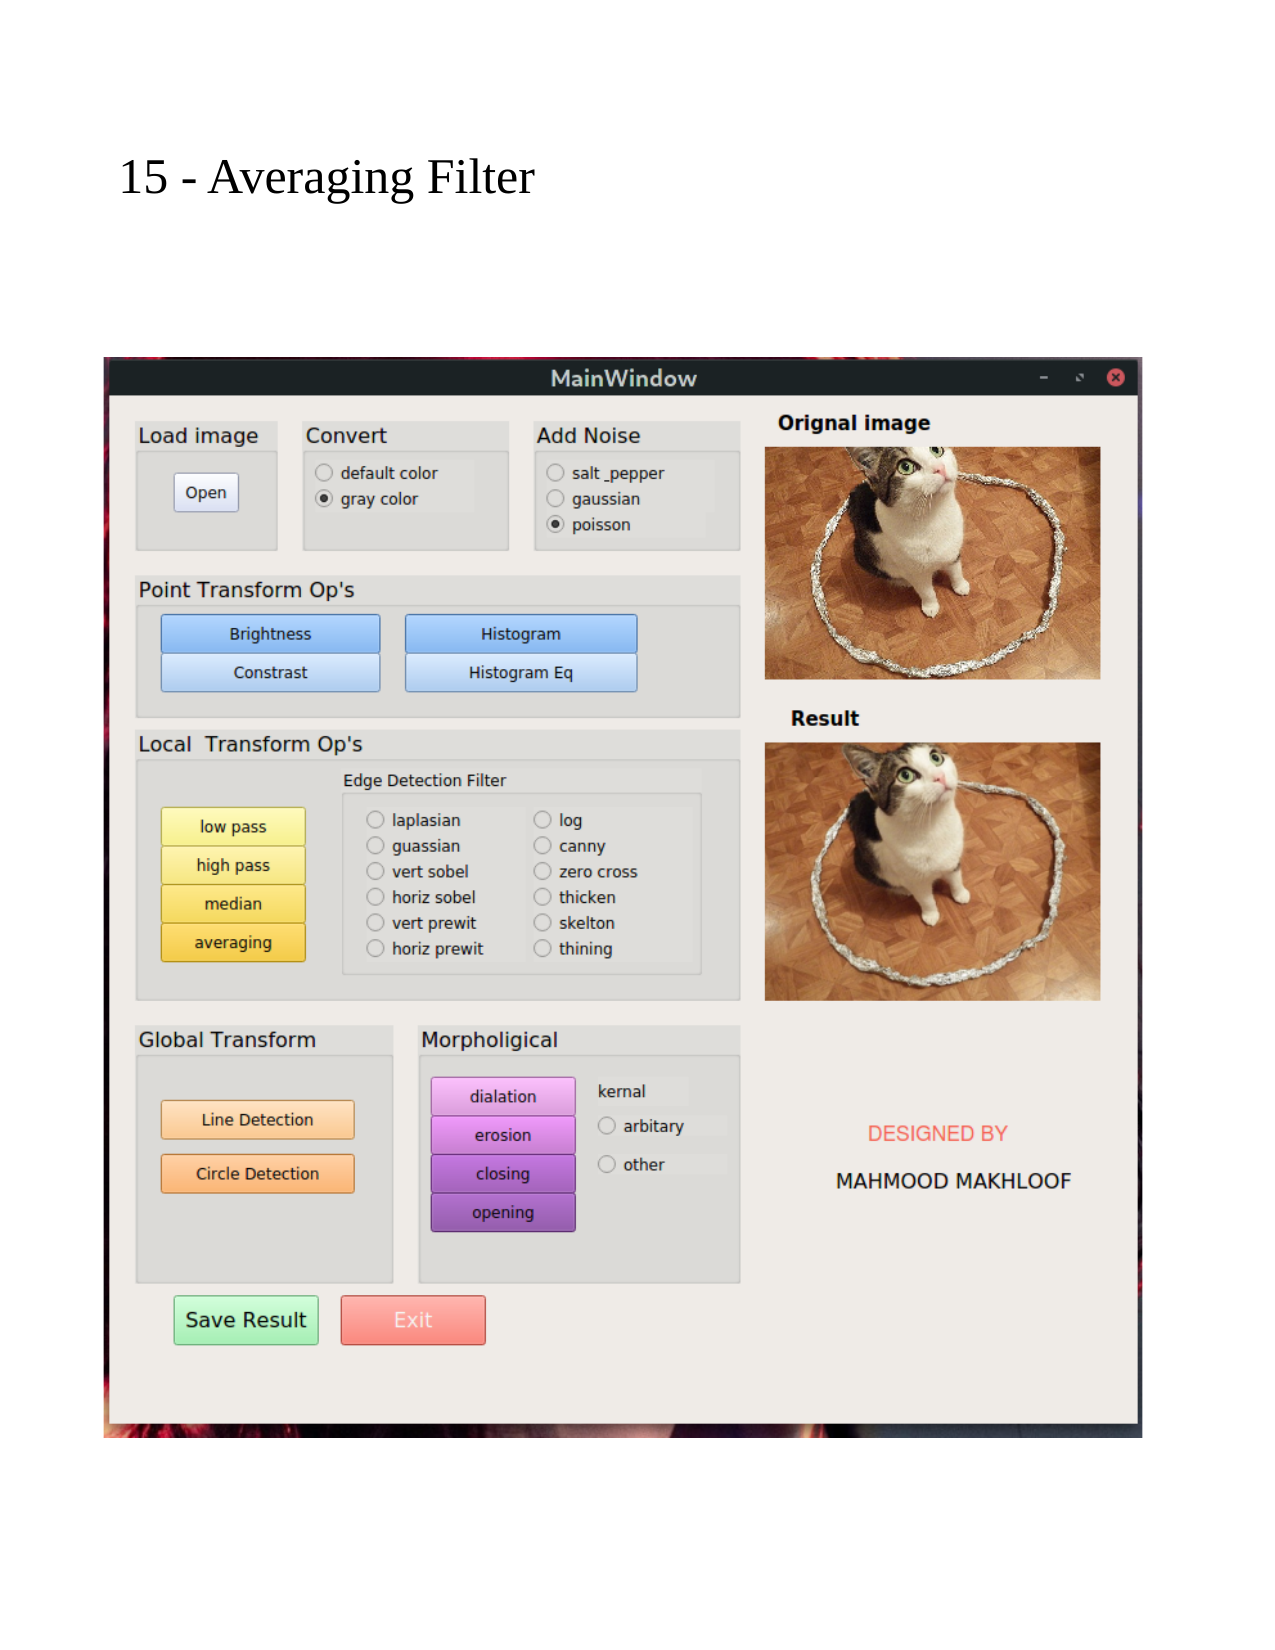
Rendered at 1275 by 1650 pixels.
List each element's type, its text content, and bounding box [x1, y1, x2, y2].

picture [103, 357, 1143, 1438]
text 15 - Averaging Filter [118, 147, 1157, 204]
